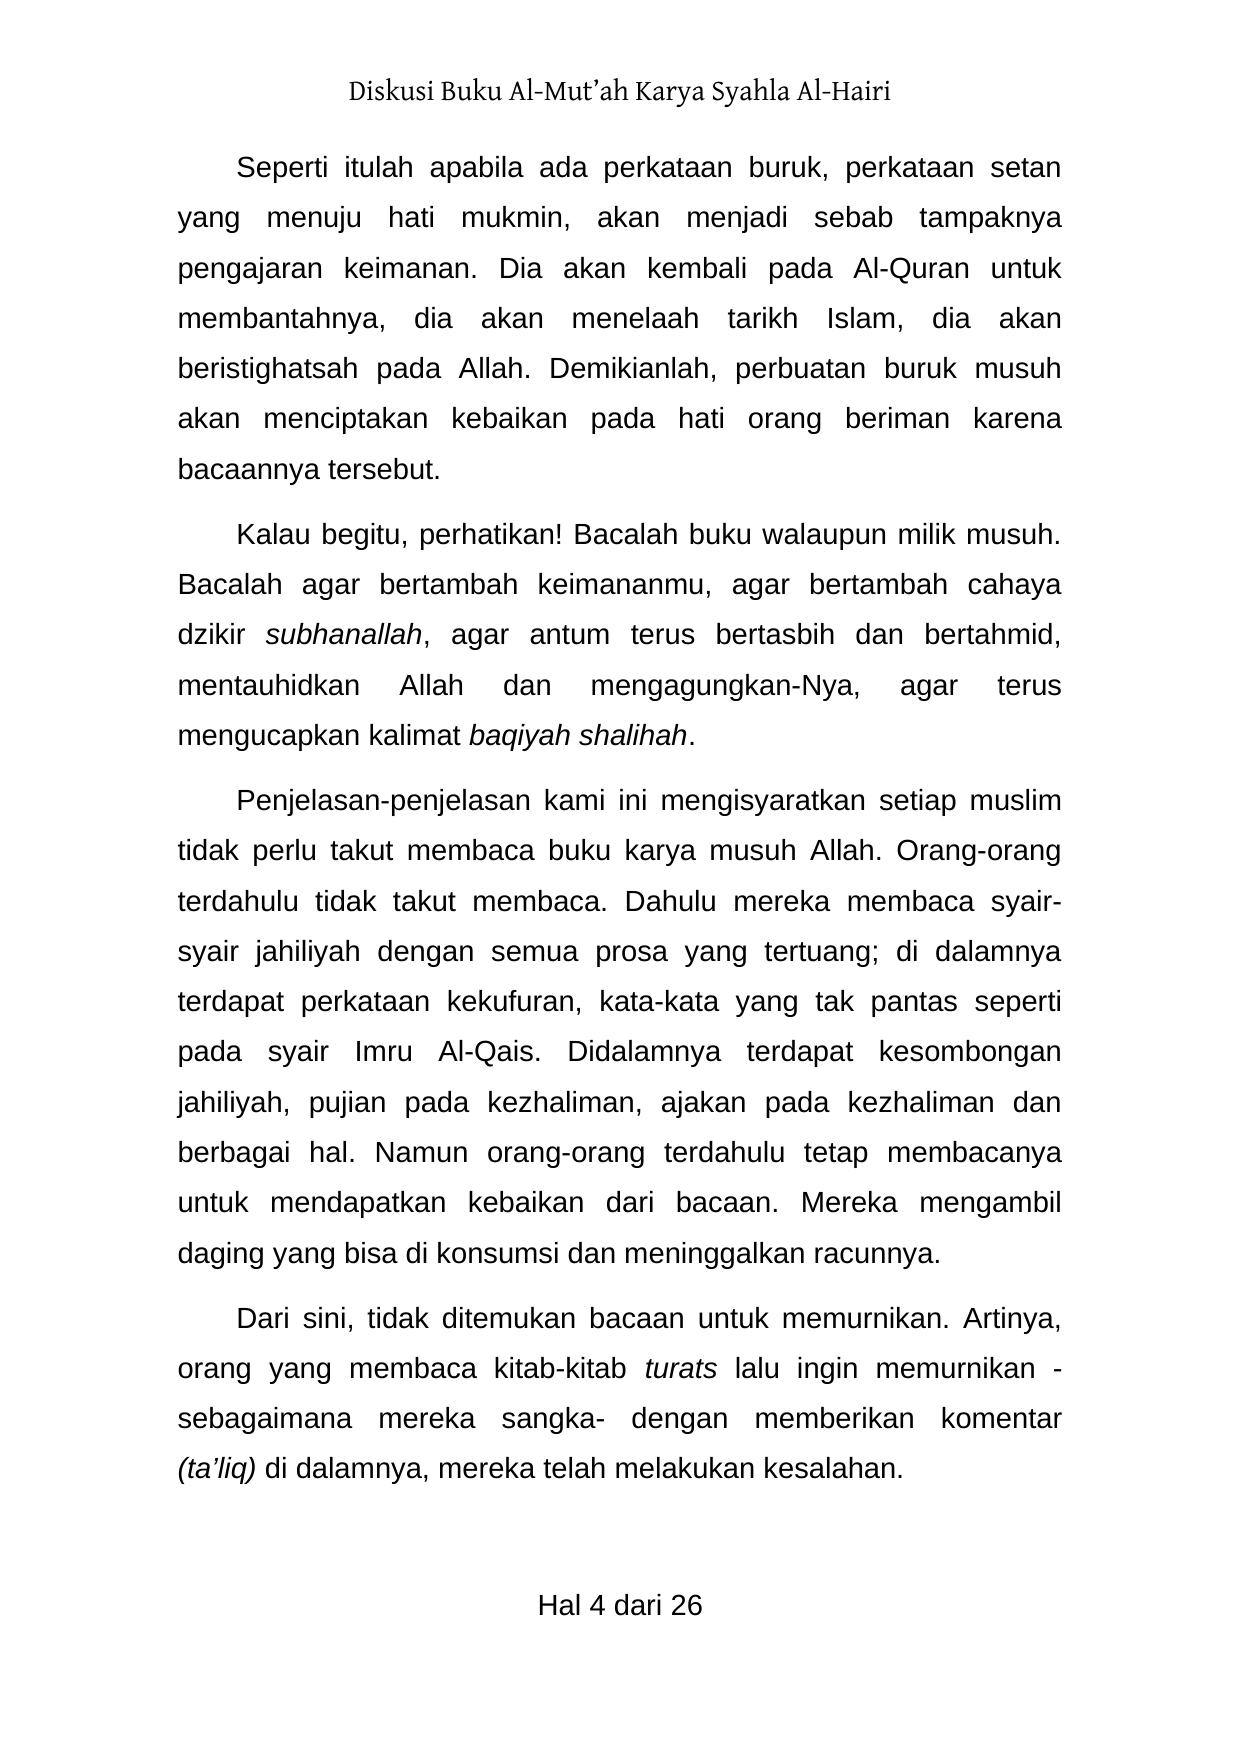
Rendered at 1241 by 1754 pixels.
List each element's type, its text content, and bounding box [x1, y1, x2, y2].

text Penjelasan-penjelasan kami ini mengisyaratkan setiap muslim tidak perlu takut membaca buku karya musuh Allah. Orang-orang terdahulu tidak takut membaca. Dahulu mereka membaca syair-syair jahiliyah dengan semua prosa yang tertuang; di dalamnya terdapat perkataan kekufuran, kata-kata yang tak pantas seperti pada syair Imru Al-Qais. Didalamnya terdapat kesombongan jahiliyah, pujian pada kezhaliman, ajakan pada kezhaliman dan berbagai hal. Namun orang-orang terdahulu tetap membacanya untuk mendapatkan kebaikan dari bacaan. Mereka mengambil daging yang bisa di konsumsi dan meninggalkan racunnya. [177, 783, 1063, 1269]
text Dari sini, tidak ditemukan bacaan untuk memurnikan. Artinya, orang yang membaca kitab-kitab turats lalu ingin memurnikan -sebagaimana mereka sangka- dengan memberikan komentar (ta’liq) di dalamnya, mereka telah melakukan kesalahan. [177, 1301, 1063, 1485]
text Kalau begitu, perhatikan! Bacalah buku walaupun milik musuh. Bacalah agar bertambah keimananmu, agar bertambah cahaya dzikir subhanallah, agar antum terus bertasbih dan bertahmid, mentauhidkan Allah dan mengagungkan-Nya, agar terus mengucapkan kalimat baqiyah shalihah. [177, 517, 1063, 752]
text Seperti itulah apabila ada perkataan buruk, perkataan setan yang menuju hati mukmin, akan menjadi sebab tampaknya pengajaran keimanan. Dia akan kembali pada Al-Quran untuk membantahnya, dia akan menelaah tarikh Islam, dia akan beristighatsah pada Allah. Demikianlah, perbuatan buruk musuh akan menciptakan kebaikan pada hati orang beriman karena bacaannya tersebut. [177, 150, 1063, 485]
